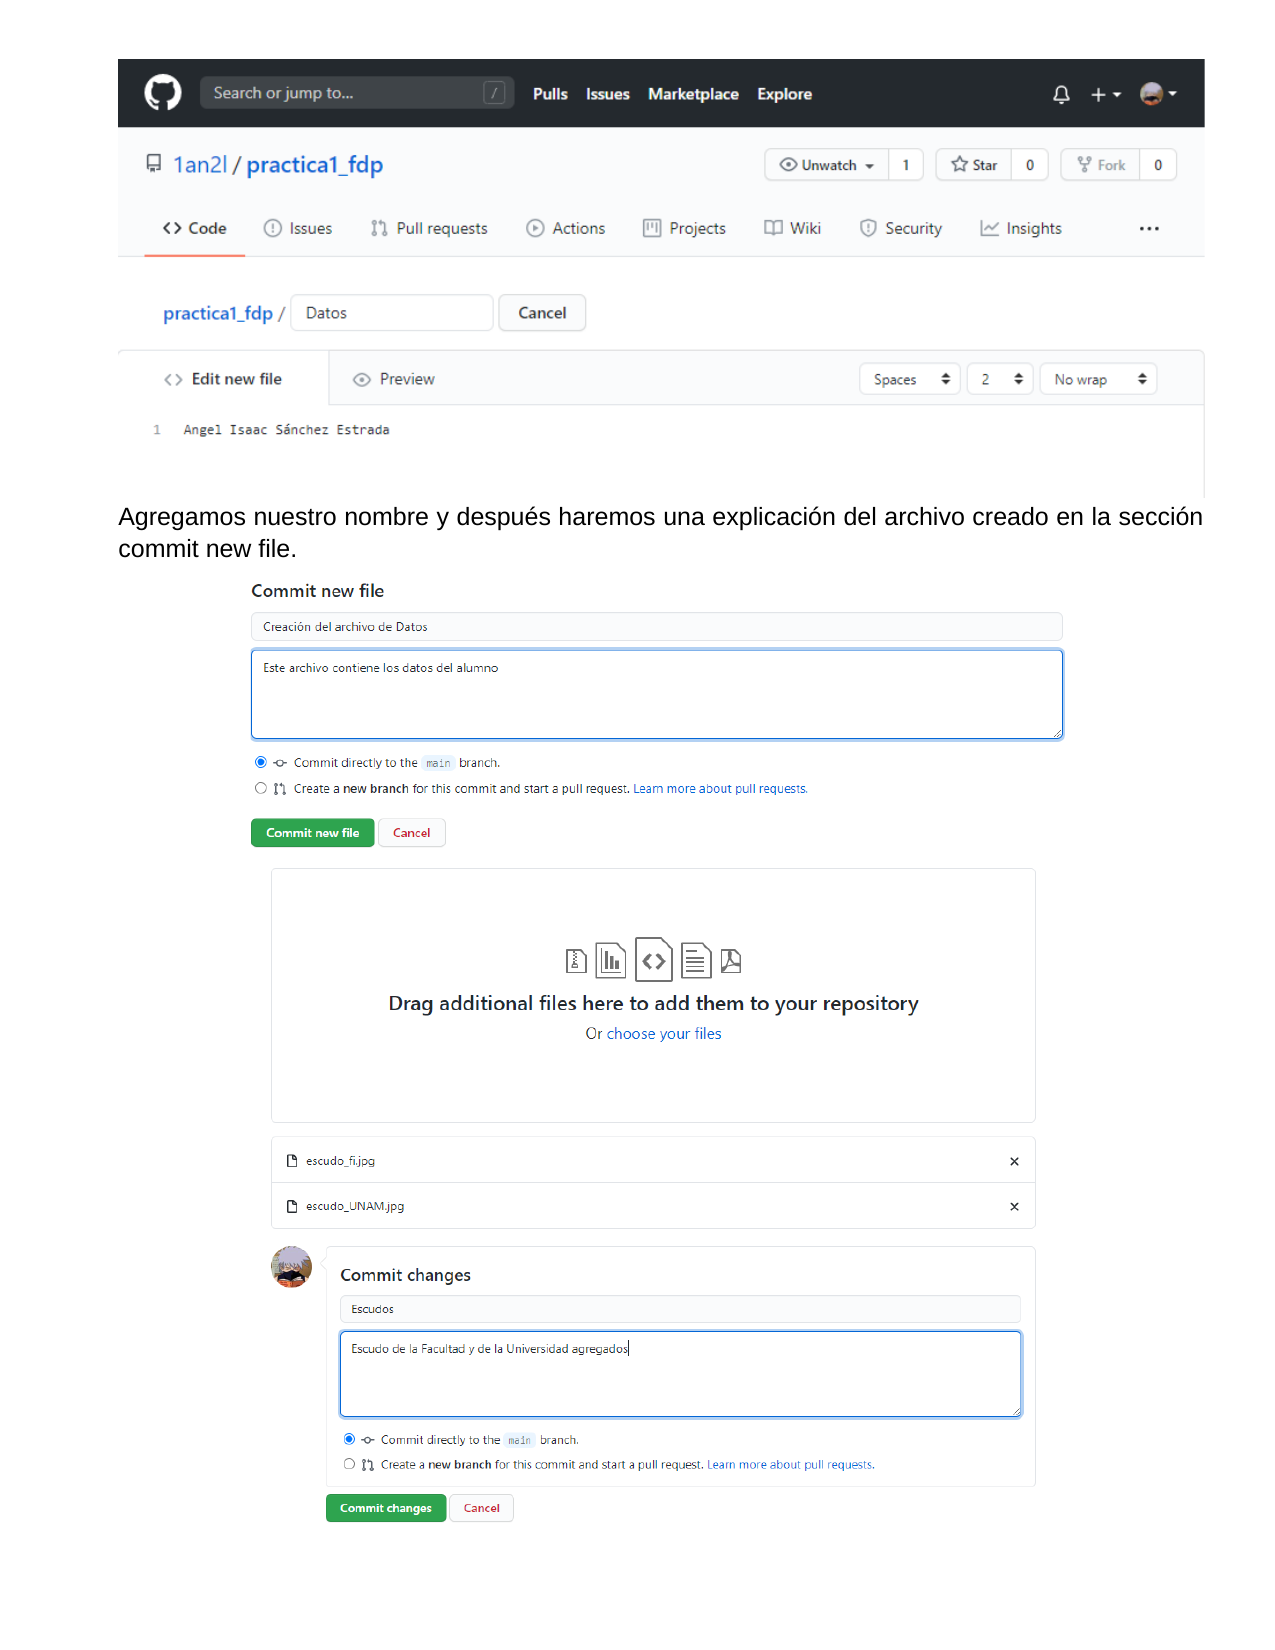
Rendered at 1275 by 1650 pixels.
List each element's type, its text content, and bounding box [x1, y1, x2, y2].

text Agregamos nuestro nombre y después haremos una explicación del archivo creado en la sección commit new file. [118, 501, 1205, 563]
